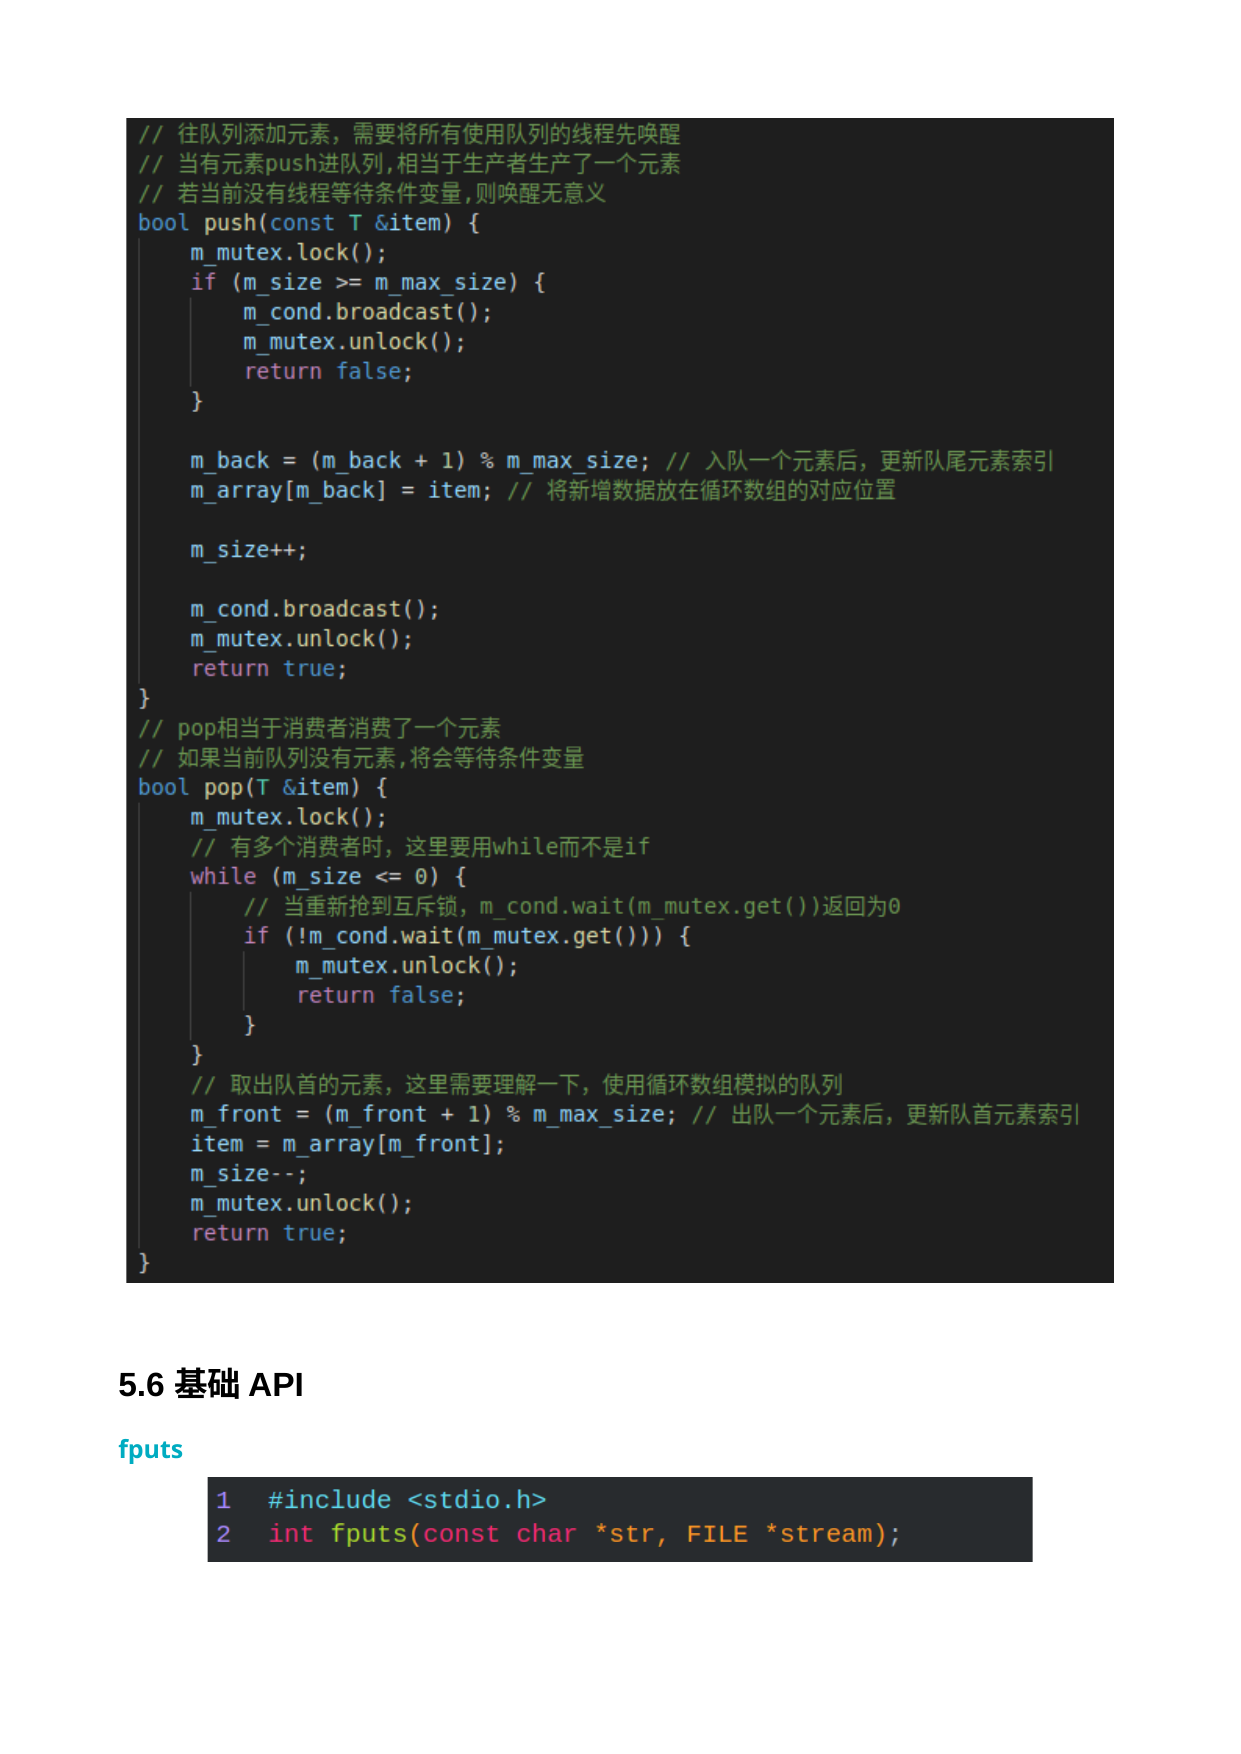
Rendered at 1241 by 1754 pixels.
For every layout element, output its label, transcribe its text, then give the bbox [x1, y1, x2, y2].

subtitle 5.6 基础API [118, 1358, 1122, 1406]
subtitle fputs [118, 1431, 1122, 1465]
picture [207, 1477, 1033, 1562]
picture [126, 118, 1114, 1283]
